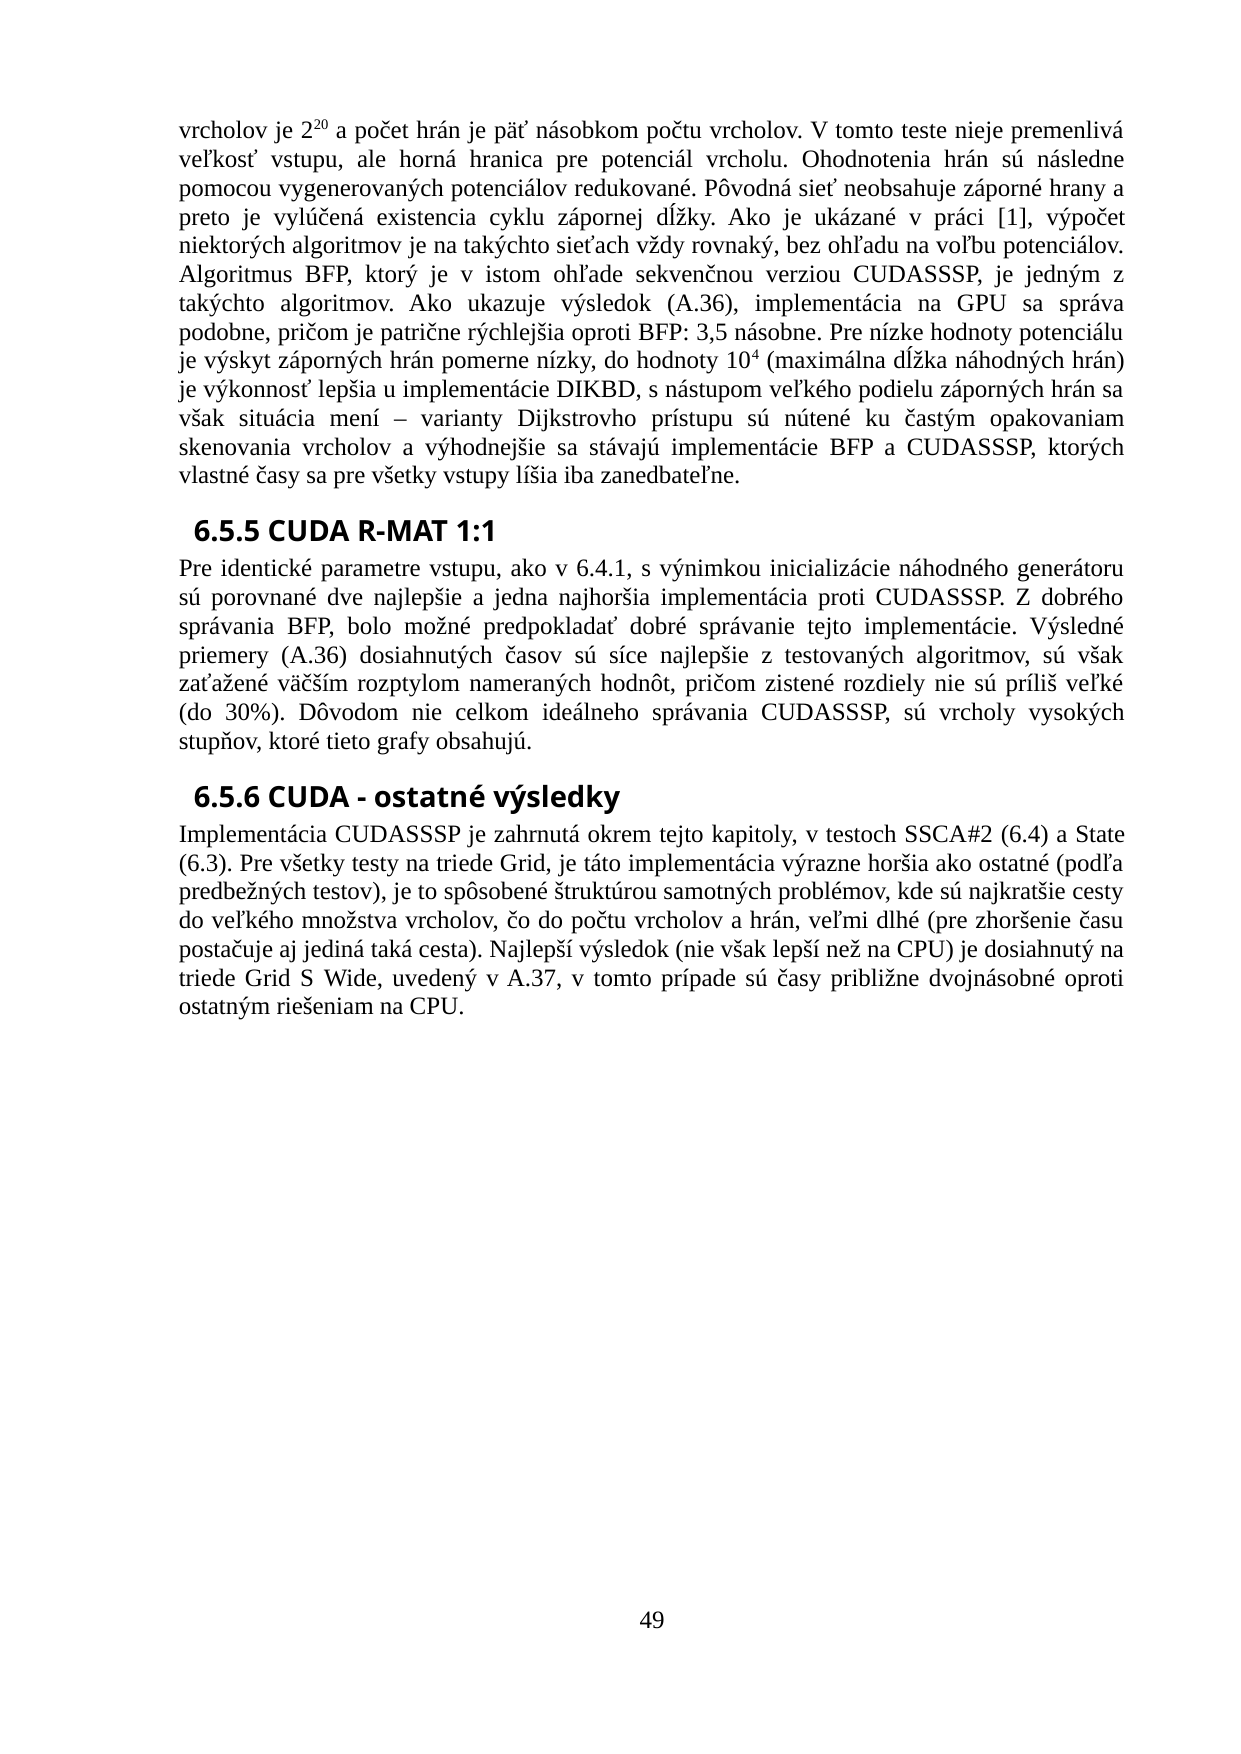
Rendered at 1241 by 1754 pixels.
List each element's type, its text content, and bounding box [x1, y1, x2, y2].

text vrcholov je 220 a počet hrán je päť násobkom počtu vrcholov. V tomto teste nieje premenlivá veľkosť vstupu, ale horná hranica pre potenciál vrcholu. Ohodnotenia hrán sú následne pomocou vygenerovaných potenciálov redukované. Pôvodná sieť neobsahuje záporné hrany a preto je vylúčená existencia cyklu zápornej dĺžky. Ako je ukázané v práci [1], výpočet niektorých algoritmov je na takýchto sieťach vždy rovnaký, bez ohľadu na voľbu potenciálov. Algoritmus BFP, ktorý je v istom ohľade sekvenčnou verziou CUDASSSP, je jedným z takýchto algoritmov. Ako ukazuje výsledok (A.36), implementácia na GPU sa správa podobne, pričom je patrične rýchlejšia oproti BFP: 3,5 násobne. Pre nízke hodnoty potenciálu je výskyt záporných hrán pomerne nízky, do hodnoty 104 (maximálna dĺžka náhodných hrán) je výkonnosť lepšia u implementácie DIKBD, s nástupom veľkého podielu záporných hrán sa však situácia mení – varianty Dijkstrovho prístupu sú nútené ku častým opakovaniam skenovania vrcholov a výhodnejšie sa stávajú implementácie BFP a CUDASSSP, ktorých vlastné časy sa pre všetky vstupy líšia iba zanedbateľne. [178, 116, 1125, 489]
text Pre identické parametre vstupu, ako v 6.4.1, s výnimkou inicializácie náhodného generátoru sú porovnané dve najlepšie a jedna najhoršia implementácia proti CUDASSSP. Z dobrého správania BFP, bolo možné predpokladať dobré správanie tejto implementácie. Výsledné priemery (A.36) dosiahnutých časov sú síce najlepšie z testovaných algoritmov, sú však zaťažené väčším rozptylom nameraných hodnôt, pričom zistené rozdiely nie sú príliš veľké (do 30%). Dôvodom nie celkom ideálneho správania CUDASSSP, sú vrcholy vysokých stupňov, ktoré tieto grafy obsahujú. [178, 553, 1125, 755]
text Implementácia CUDASSSP je zahrnutá okrem tejto kapitoly, v testoch SSCA#2 (6.4) a State (6.3). Pre všetky testy na triede Grid, je táto implementácia výrazne horšia ako ostatné (podľa predbežných testov), je to spôsobené štruktúrou samotných problémov, kde sú najkratšie cesty do veľkého množstva vrcholov, čo do počtu vrcholov a hrán, veľmi dlhé (pre zhoršenie času postačuje aj jediná taká cesta). Najlepší výsledok (nie však lepší než na CPU) je dosiahnutý na triede Grid S Wide, uvedený v A.37, v tomto prípade sú časy približne dvojnásobné oproti ostatným riešeniam na CPU. [178, 819, 1125, 1020]
subtitle CUDA R-MAT 1:1 [193, 511, 1125, 550]
subtitle CUDA - ostatné výsledky [193, 776, 1125, 816]
